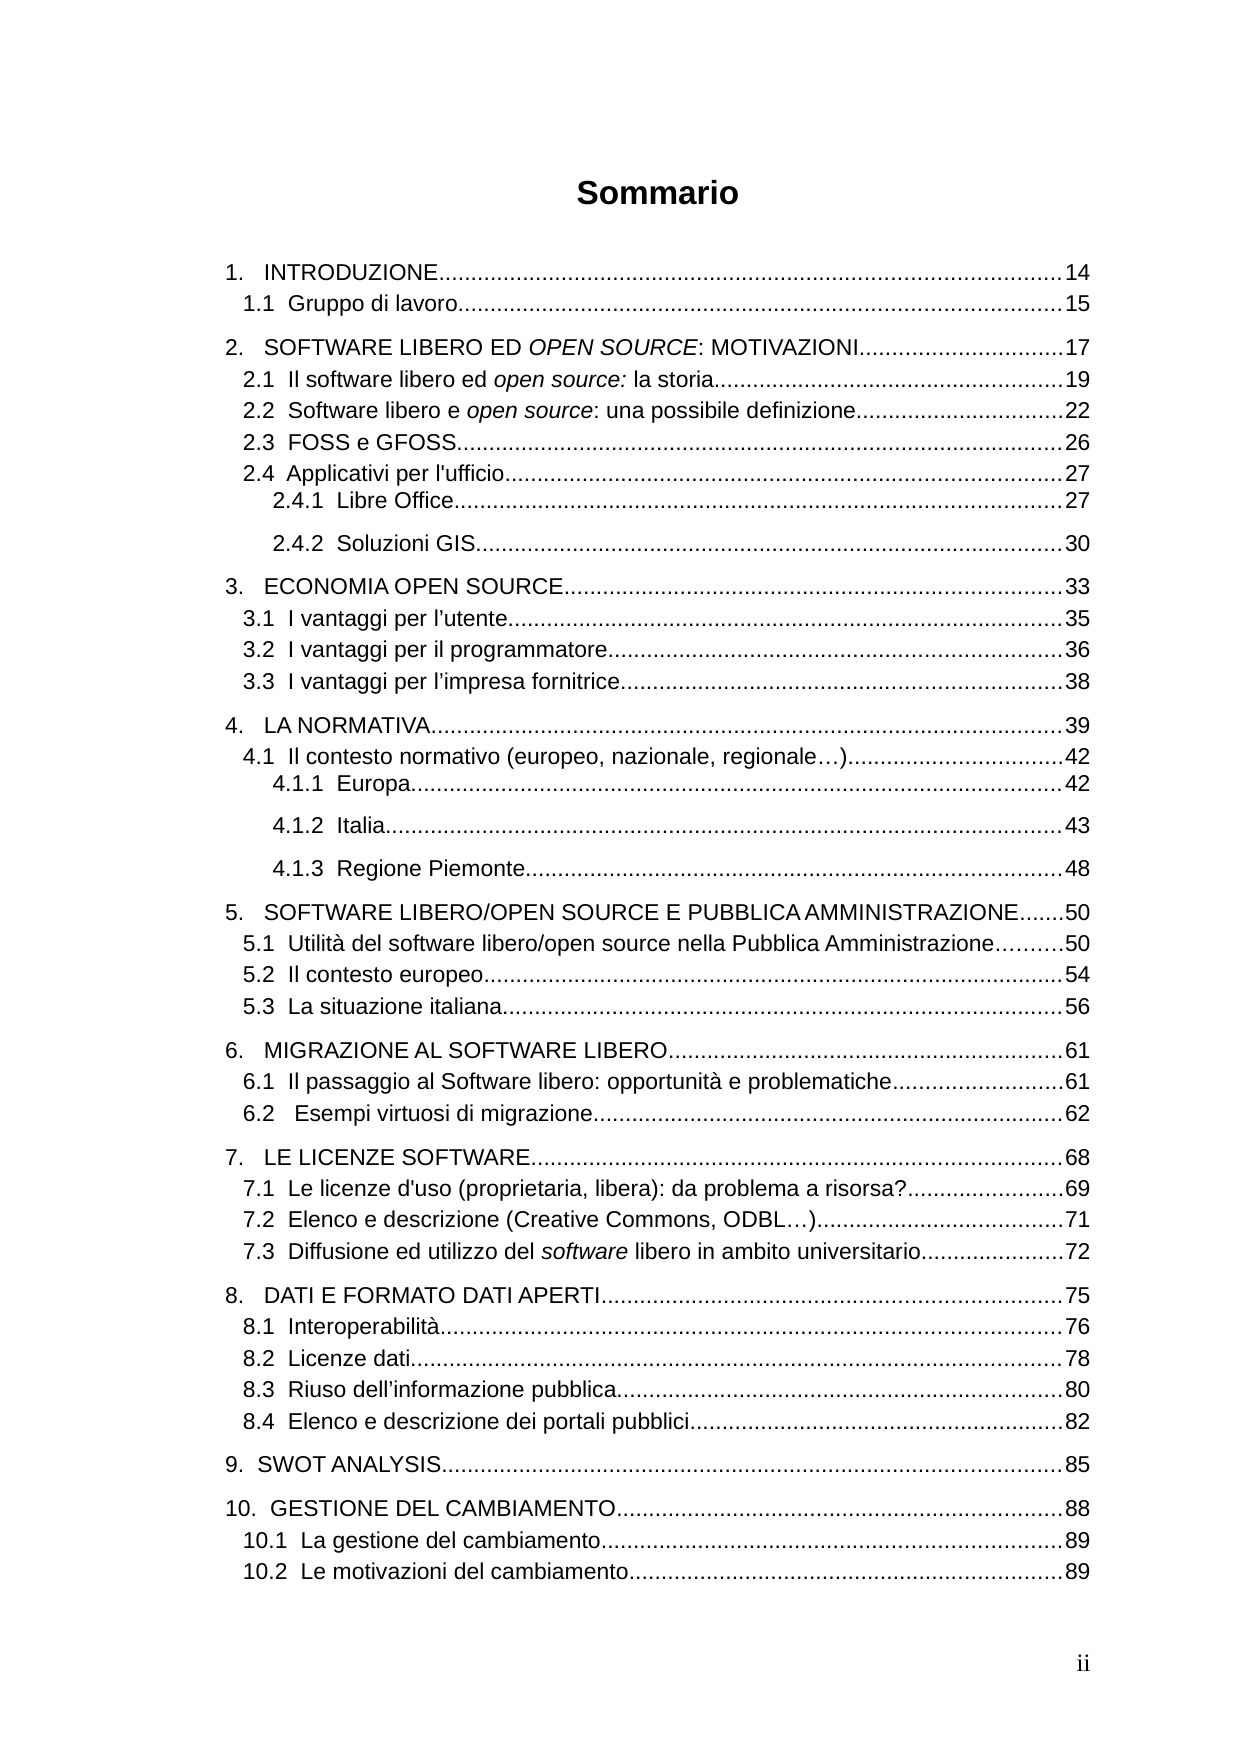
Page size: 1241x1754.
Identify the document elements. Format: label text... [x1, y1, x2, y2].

text 2.3 FOSS e GFOSS 26 [243, 429, 1090, 455]
text 4.1.2 Italia 43 [272, 813, 1090, 839]
text 5.1 Utilità del software libero/open source nella Pubblica Amministrazione 50 [243, 931, 1090, 956]
text 1.1 Gruppo di lavoro 15 [243, 291, 1090, 317]
list 2. Software libero ed open source: motivazioni 17 [225, 335, 1090, 360]
list 6. Migrazione al software libero 61 [225, 1037, 1090, 1063]
text 2.4.1 Libre Office 27 [272, 488, 1090, 513]
text 8.1 Interoperabilità 76 [243, 1314, 1090, 1339]
list 8. Dati e formato dati aperti 75 [225, 1282, 1090, 1308]
text 8.3 Riuso dell’informazione pubblica 80 [243, 1377, 1090, 1402]
list 10. Gestione del cambiamento 88 [225, 1496, 1090, 1522]
list 4. La normativa 39 [225, 712, 1090, 738]
text 2.2 Software libero e open source: una possibile definizione 22 [243, 398, 1090, 423]
text 8.4 Elenco e descrizione dei portali pubblici 82 [243, 1408, 1090, 1434]
text 7.1 Le licenze d'uso (proprietaria, libera): da problema a risorsa? 69 [243, 1176, 1090, 1201]
text 3.3 I vantaggi per l’impresa fornitrice 38 [243, 668, 1090, 694]
text 7.3 Diffusione ed utilizzo del software libero in ambito universitario 72 [243, 1239, 1090, 1264]
text 5.2 Il contesto europeo 54 [243, 962, 1090, 988]
text 6.2 Esempi virtuosi di migrazione 62 [243, 1100, 1090, 1126]
text 10.2 Le motivazioni del cambiamento 89 [243, 1559, 1090, 1584]
text 4.1.3 Regione Piemonte 48 [272, 855, 1090, 881]
subtitle Sommario [225, 175, 1090, 212]
text 4.1 Il contesto normativo (europeo, nazionale, regionale…) 42 [243, 744, 1090, 769]
list 3. ECONOMIA OPEN SOURCE 33 [225, 574, 1090, 599]
list 7. Le licenze software 68 [225, 1144, 1090, 1170]
text 4.1.1 Europa 42 [272, 771, 1090, 797]
text 10.1 La gestione del cambiamento 89 [243, 1527, 1090, 1553]
text 3.1 I vantaggi per l’utente 35 [243, 606, 1090, 631]
text 5.3 La situazione italiana 56 [243, 994, 1090, 1019]
text 6.1 Il passaggio al Software libero: opportunità e problematiche 61 [243, 1069, 1090, 1094]
text 3.2 I vantaggi per il programmatore 36 [243, 637, 1090, 662]
text 2.4.2 Soluzioni GIS 30 [272, 530, 1090, 556]
text 2.4 Applicativi per l'ufficio 27 [243, 461, 1090, 486]
text 7.2 Elenco e descrizione (Creative Commons, ODBL…) 71 [243, 1207, 1090, 1233]
text 8.2 Licenze dati 78 [243, 1345, 1090, 1371]
list 1. Introduzione 14 [225, 259, 1090, 285]
text 2.1 Il software libero ed open source: la storia 19 [243, 366, 1090, 392]
list 9. Swot Analysis 85 [225, 1452, 1090, 1478]
list 5. Software libero/open source e Pubblica Amministrazione 50 [225, 899, 1090, 925]
